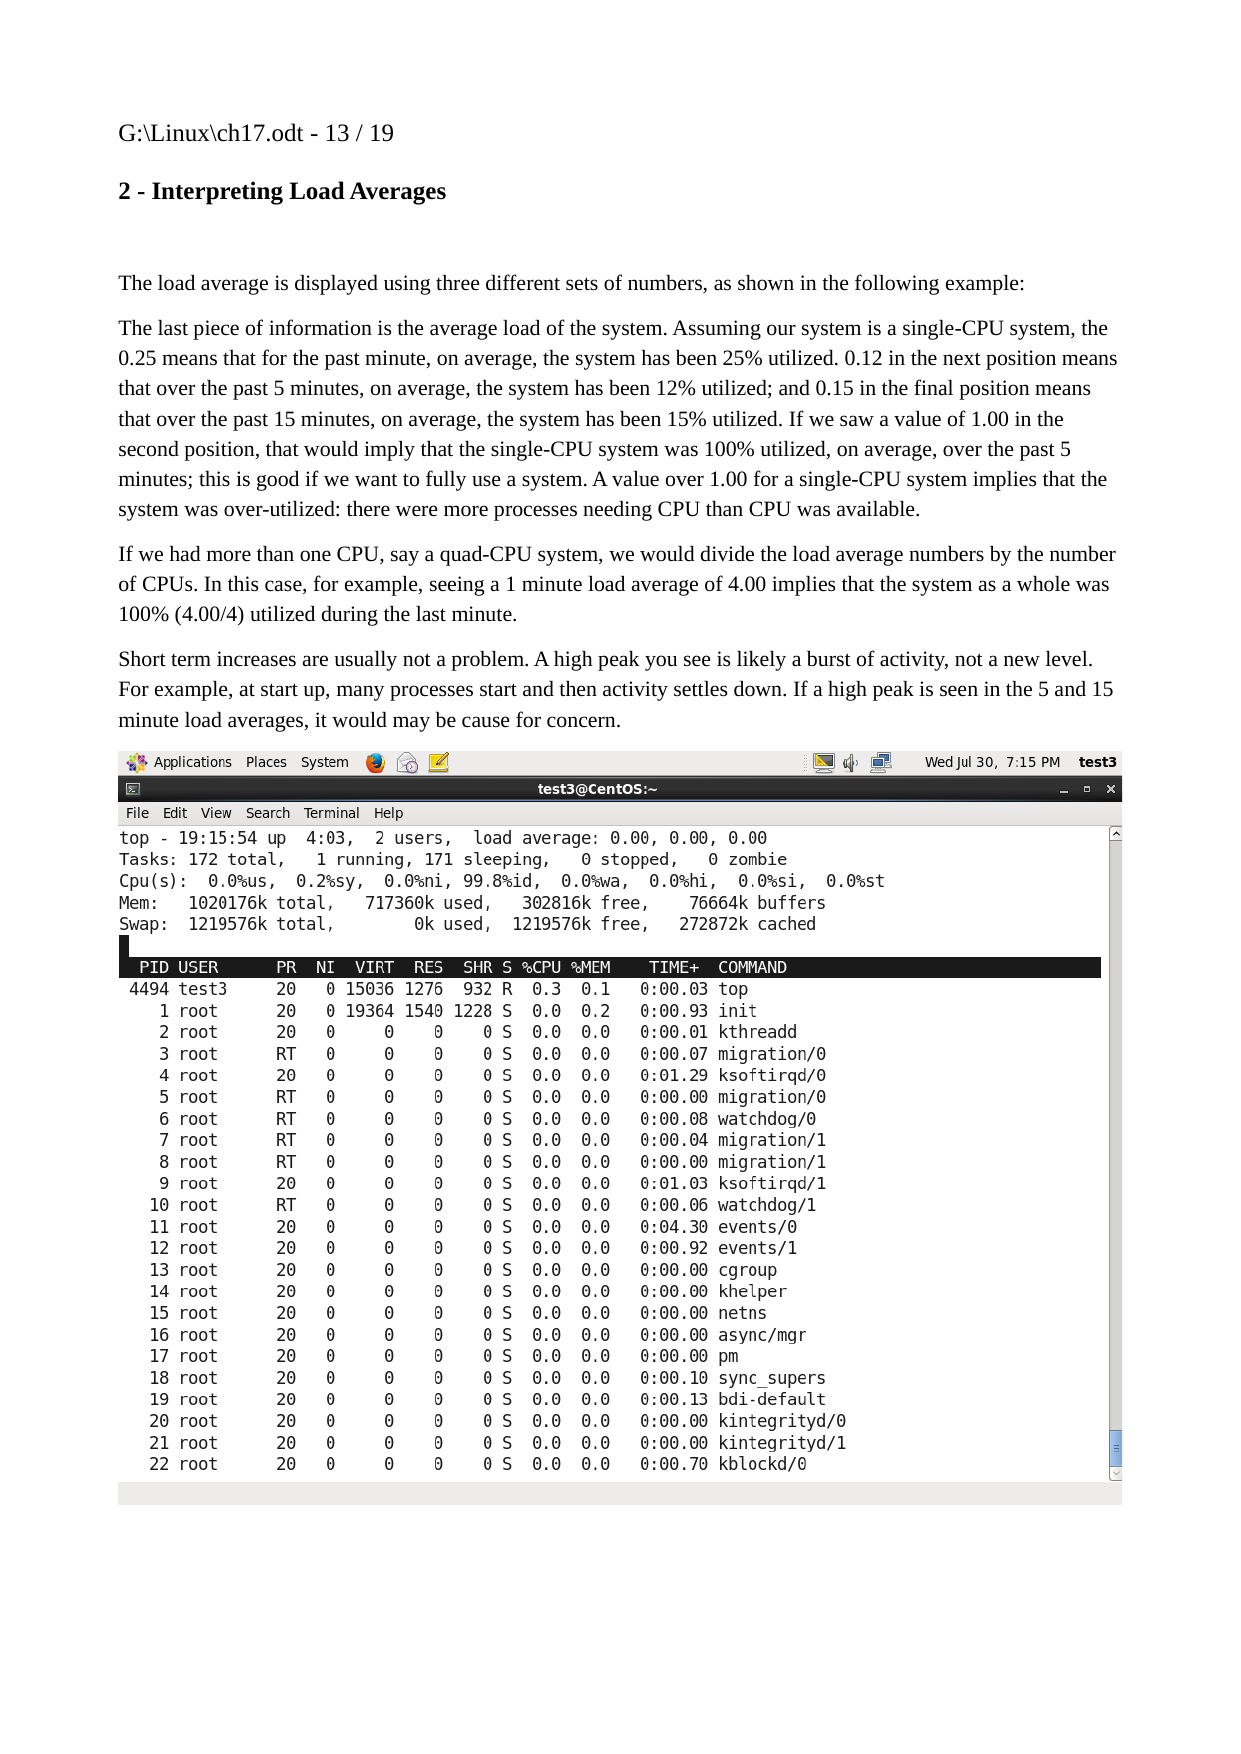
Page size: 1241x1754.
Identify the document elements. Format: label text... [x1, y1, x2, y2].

picture [118, 751, 1123, 1505]
text 2 - Interpreting Load Averages [118, 176, 1122, 205]
text If we had more than one CPU, say a quad-CPU system, we would divide the load average numbers by the number of CPUs. In this case, for example, seeing a 1 minute load average of 4.00 implies that the system as a whole was 100% (4.00/4) utilized during the last minute. [118, 541, 1122, 627]
text Short term increases are usually not a problem. A high peak you see is likely a burst of activity, not a new level. For example, at start up, many processes start and then activity settles down. If a high peak is seen in the 5 and 15 minute load averages, it would may be cause for concern. [118, 646, 1122, 732]
text The last piece of information is the average load of the system. Assuming our system is a single-CPU system, the 0.25 means that for the past minute, on average, the system has been 25% utilized. 0.12 in the next position means that over the past 5 minutes, on average, the system has been 12% utilized; and 0.15 in the final position means that over the past 15 minutes, on average, the system has been 15% utilized. If we saw a value of 1.00 in the second position, that would imply that the single-CPU system was 100% utilized, on average, over the past 5 minutes; this is good if we want to fully use a system. A value over 1.00 for a single-CPU system implies that the system was over-utilized: there were more processes needing CPU than CPU was available. [118, 315, 1122, 521]
text The load average is displayed using three different sets of numbers, as shown in the following example: [118, 270, 1122, 295]
